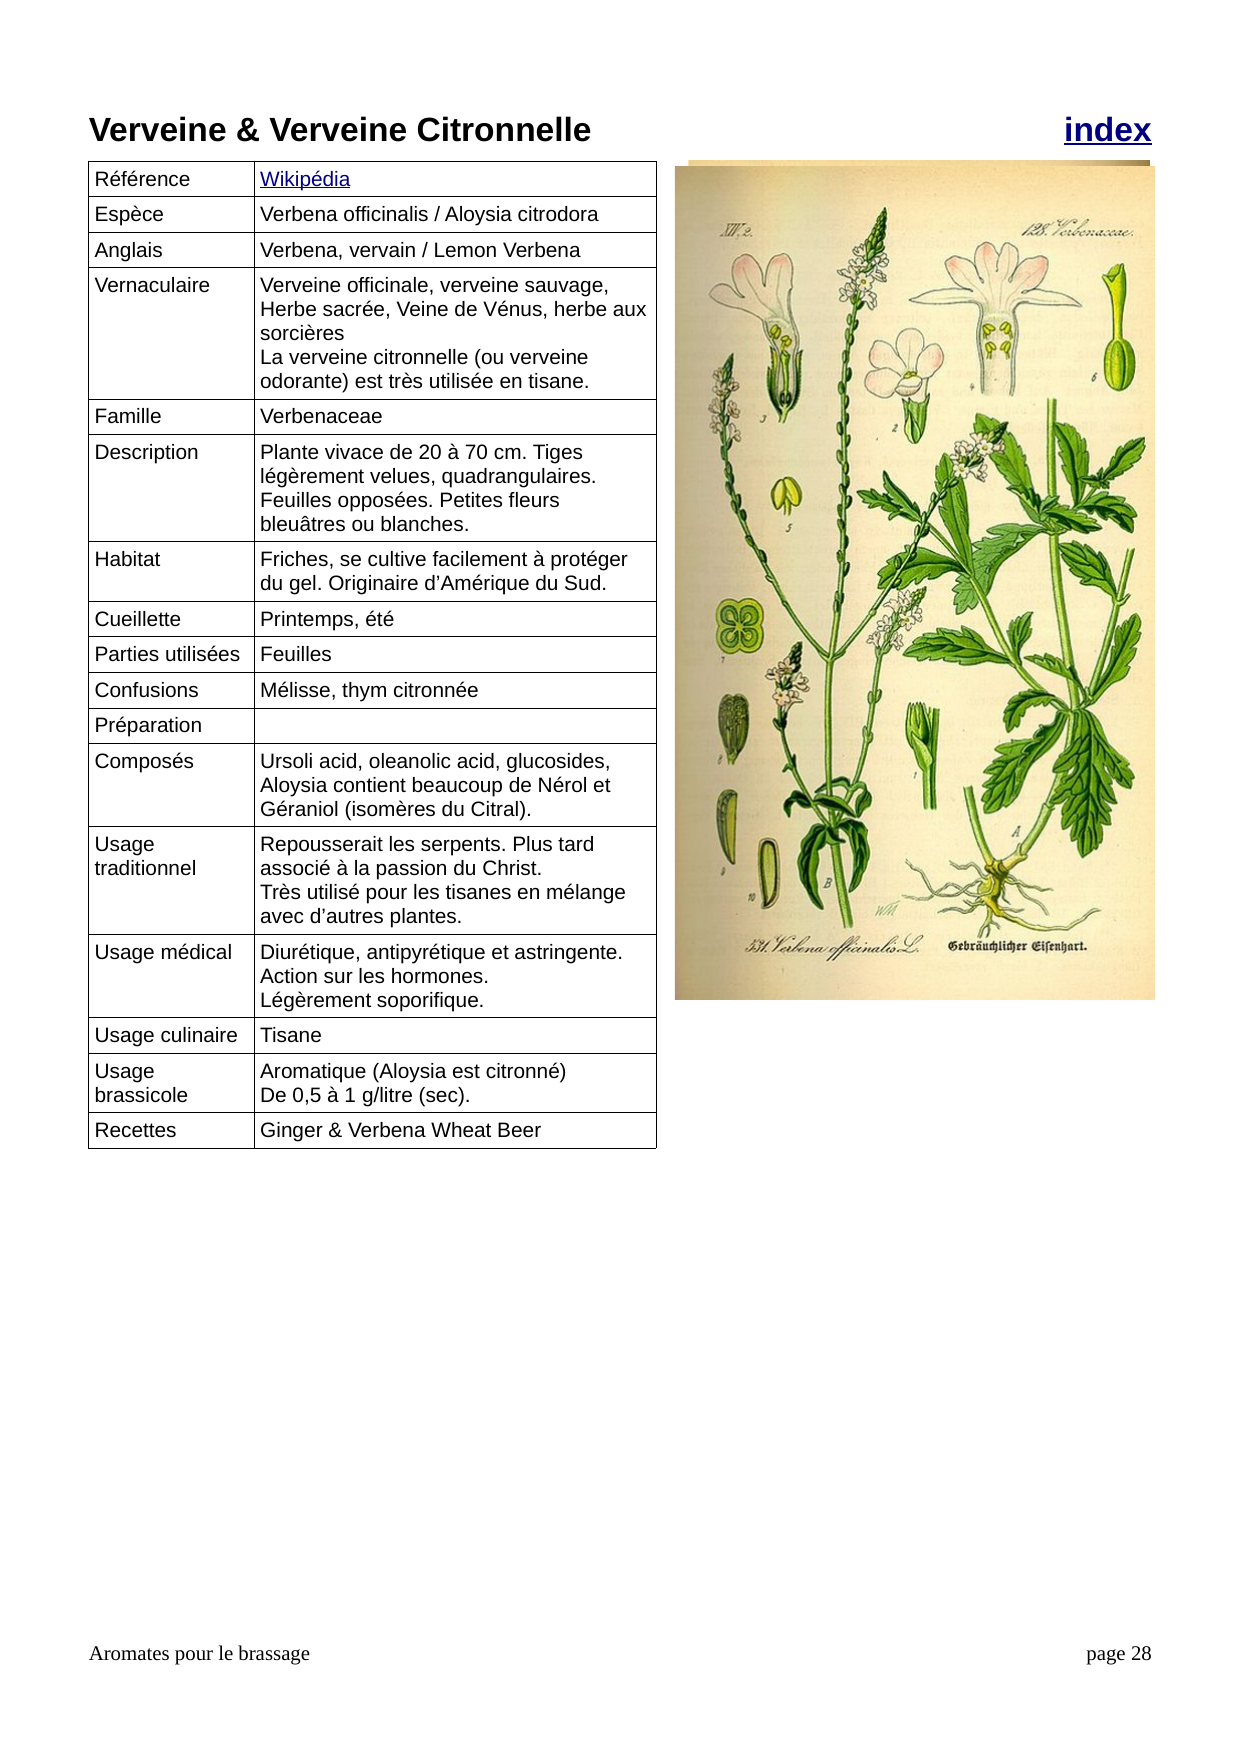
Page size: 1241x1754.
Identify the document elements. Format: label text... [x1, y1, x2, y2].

table_cell Verveine officinale, verveine sauvage, Herbe sacrée, Veine de Vénus, herbe aux sorcières La verveine citronnelle (ou verveine odorante) est très utilisée en tisane. [255, 268, 656, 398]
table_cell Anglais [89, 233, 254, 267]
table_cell Usage brassicole [89, 1054, 254, 1112]
table_cell Recettes [89, 1113, 254, 1148]
table_cell Description [89, 435, 254, 541]
table_cell Espèce [89, 197, 254, 232]
table_cell Repousserait les serpents. Plus tard associé à la passion du Christ. Très utilisé pour les tisanes en mélange avec d’autres plantes. [255, 827, 656, 934]
table_cell Tisane [255, 1018, 656, 1053]
table_cell Friches, se cultive facilement à protéger du gel. Originaire d’Amérique du Sud. [255, 542, 656, 601]
table_cell Usage culinaire [89, 1018, 254, 1053]
table_cell Famille [89, 400, 254, 434]
table_cell Ursoli acid, oleanolic acid, glucosides, Aloysia contient beaucoup de Nérol et Géraniol (isomères du Citral). [255, 744, 656, 826]
table_cell Confusions [89, 673, 254, 707]
table_cell Vernaculaire [89, 268, 254, 398]
table_cell Verbena officinalis / Aloysia citrodora [255, 197, 656, 232]
table_cell Printemps, été [255, 602, 656, 636]
table_cell Préparation [89, 709, 254, 743]
table_cell Habitat [89, 542, 254, 601]
table_cell Plante vivace de 20 à 70 cm. Tiges légèrement velues, quadrangulaires. Feuilles opposées. Petites fleurs bleuâtres ou blanches. [255, 435, 656, 541]
table_cell Composés [89, 744, 254, 826]
table_cell [255, 709, 656, 743]
table_cell Diurétique, antipyrétique et astringente. Action sur les hormones. Légèrement soporifique. [255, 935, 656, 1017]
table_cell Mélisse, thym citronnée [255, 673, 656, 707]
table_header Wikipédia [255, 162, 656, 196]
table_cell Aromatique (Aloysia est citronné) De 0,5 à 1 g/litre (sec). [255, 1054, 656, 1112]
table_header Référence [89, 162, 254, 196]
table_cell Ginger & Verbena Wheat Beer [255, 1113, 656, 1148]
table_cell Usage traditionnel [89, 827, 254, 934]
table_cell Cueillette [89, 602, 254, 636]
table_cell Parties utilisées [89, 637, 254, 672]
table_cell Verbenaceae [255, 400, 656, 434]
table_cell Feuilles [255, 637, 656, 672]
subtitle Verveine & Verveine Citronnelle index [88, 109, 1152, 148]
table_cell Usage médical [89, 935, 254, 1017]
picture [674, 160, 1156, 1000]
table_cell Verbena, vervain / Lemon Verbena [255, 233, 656, 267]
